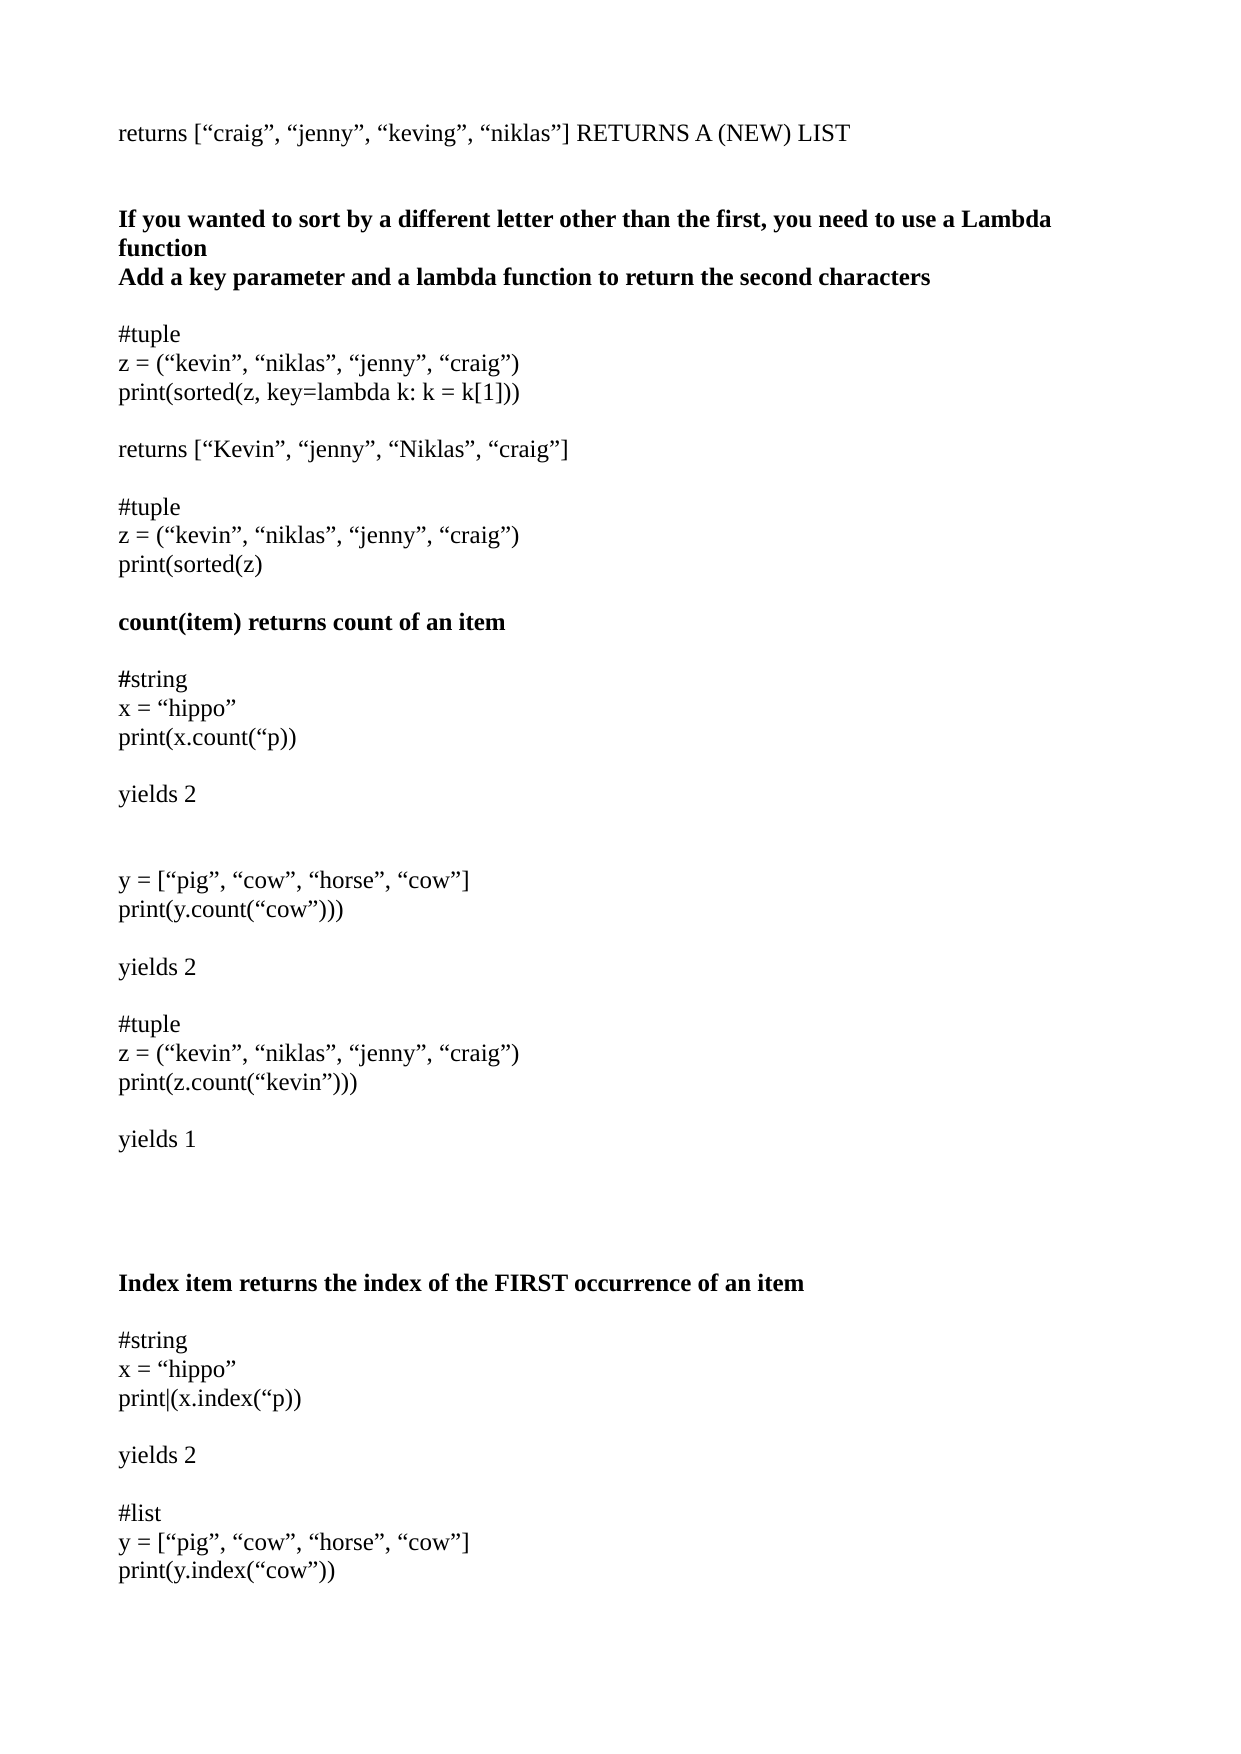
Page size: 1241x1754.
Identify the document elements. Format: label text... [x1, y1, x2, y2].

text #string [118, 664, 1122, 693]
text print(sorted(z, key=lambda k: k = k[1])) [118, 377, 1122, 406]
text returns [“craig”, “jenny”, “keving”, “niklas”] RETURNS A (NEW) LIST [118, 118, 1122, 147]
text print(x.count(“p)) [118, 722, 1122, 751]
text z = (“kevin”, “niklas”, “jenny”, “craig”) [118, 348, 1122, 377]
text Add a key parameter and a lambda function to return the second characters [118, 262, 1122, 291]
text #tuple [118, 1009, 1122, 1038]
text yields 2 [118, 952, 1122, 981]
text y = [“pig”, “cow”, “horse”, “cow”] [118, 1527, 1122, 1556]
text #string [118, 1326, 1122, 1354]
text print(y.index(“cow”)) [118, 1556, 1122, 1584]
text z = (“kevin”, “niklas”, “jenny”, “craig”) [118, 521, 1122, 549]
text If you wanted to sort by a different letter other than the first, you need to use a Lambda function [118, 204, 1122, 262]
text print(y.count(“cow”))) [118, 894, 1122, 923]
text returns [“Kevin”, “jenny”, “Niklas”, “craig”] [118, 434, 1122, 463]
text #list [118, 1498, 1122, 1527]
text Index item returns the index of the FIRST occurrence of an item [118, 1268, 1122, 1297]
text yields 2 [118, 779, 1122, 808]
text y = [“pig”, “cow”, “horse”, “cow”] [118, 866, 1122, 894]
text yields 2 [118, 1441, 1122, 1469]
text print(sorted(z) [118, 549, 1122, 578]
text #tuple [118, 319, 1122, 348]
text x = “hippo” [118, 1354, 1122, 1383]
text yields 1 [118, 1124, 1122, 1153]
text #tuple [118, 492, 1122, 521]
text print|(x.index(“p)) [118, 1383, 1122, 1412]
text count(item) returns count of an item [118, 607, 1122, 636]
text x = “hippo” [118, 693, 1122, 722]
text z = (“kevin”, “niklas”, “jenny”, “craig”) [118, 1038, 1122, 1067]
text print(z.count(“kevin”))) [118, 1067, 1122, 1096]
